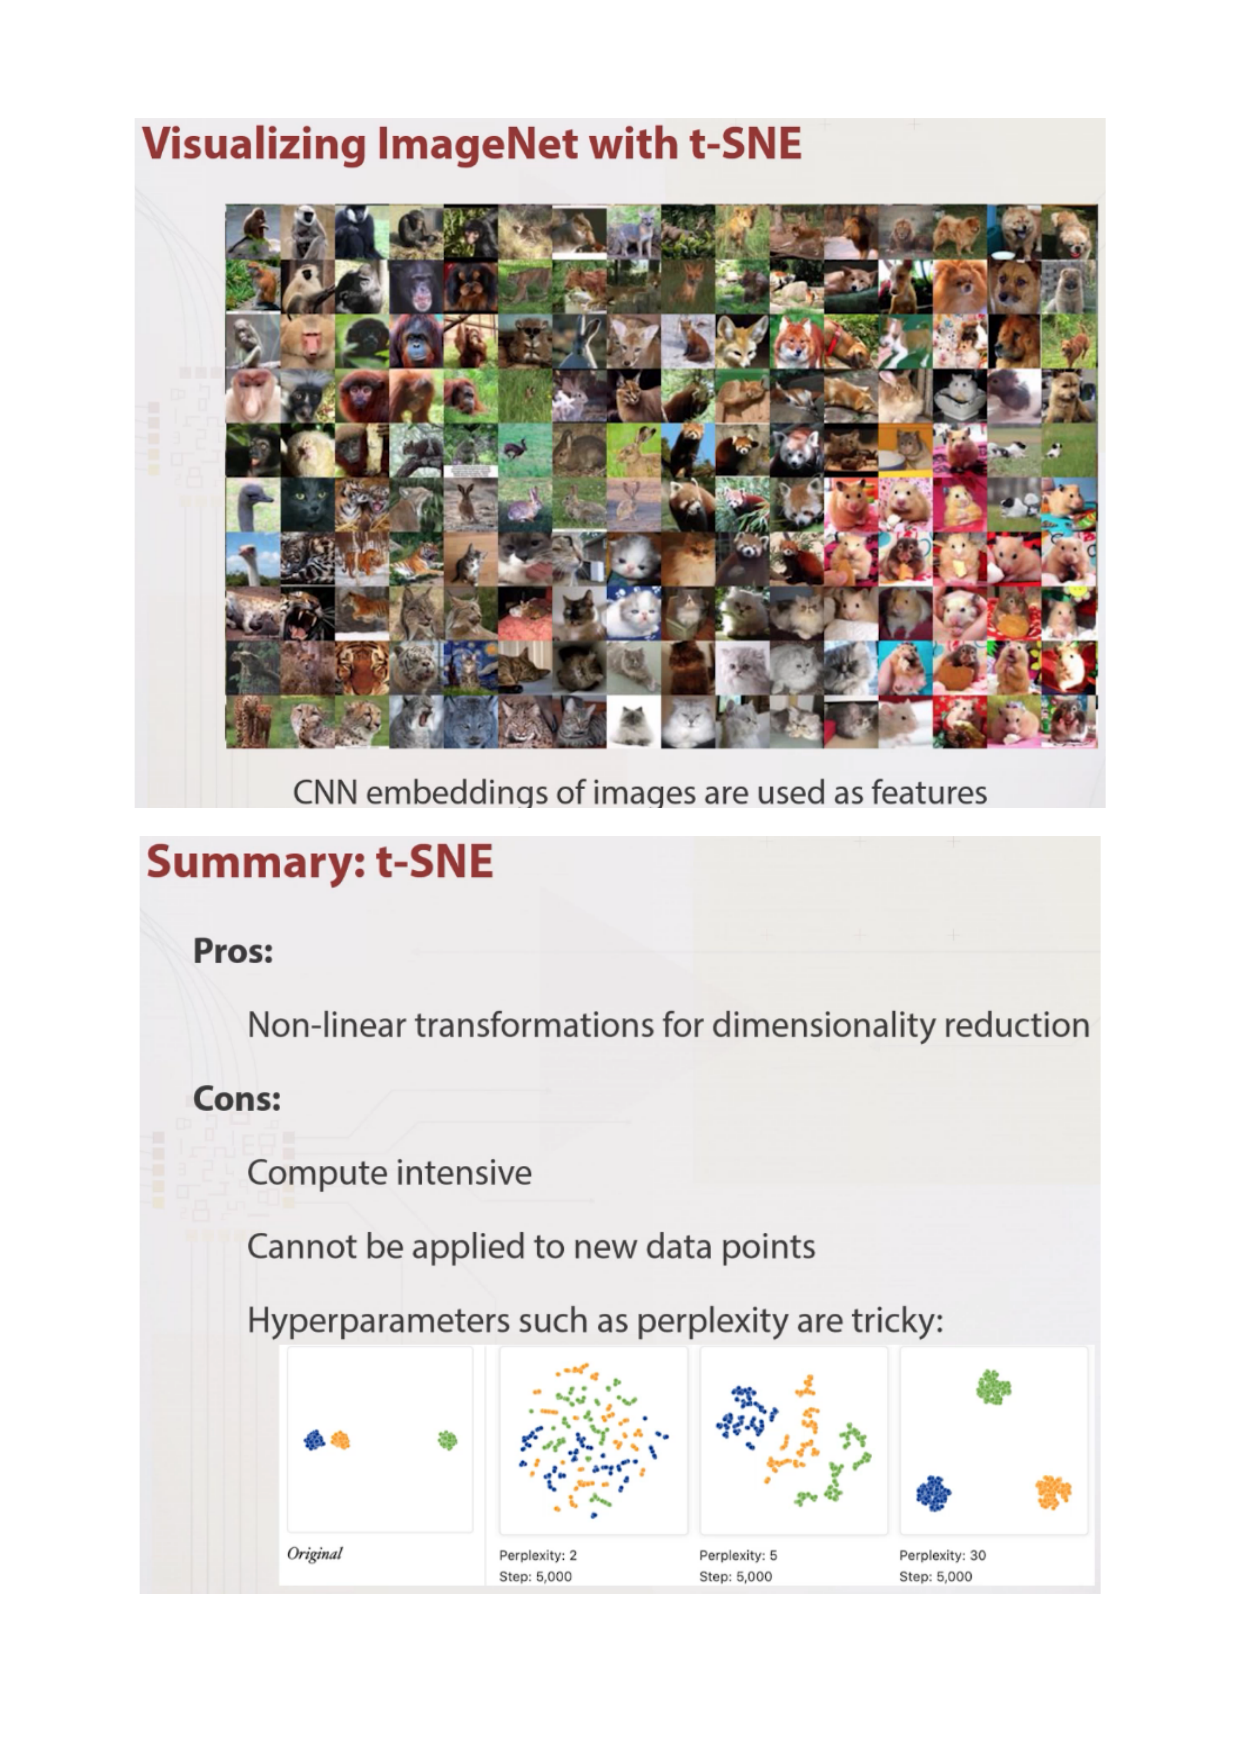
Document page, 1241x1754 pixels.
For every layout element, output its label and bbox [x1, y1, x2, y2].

picture [139, 836, 1101, 1594]
picture [134, 118, 1106, 808]
